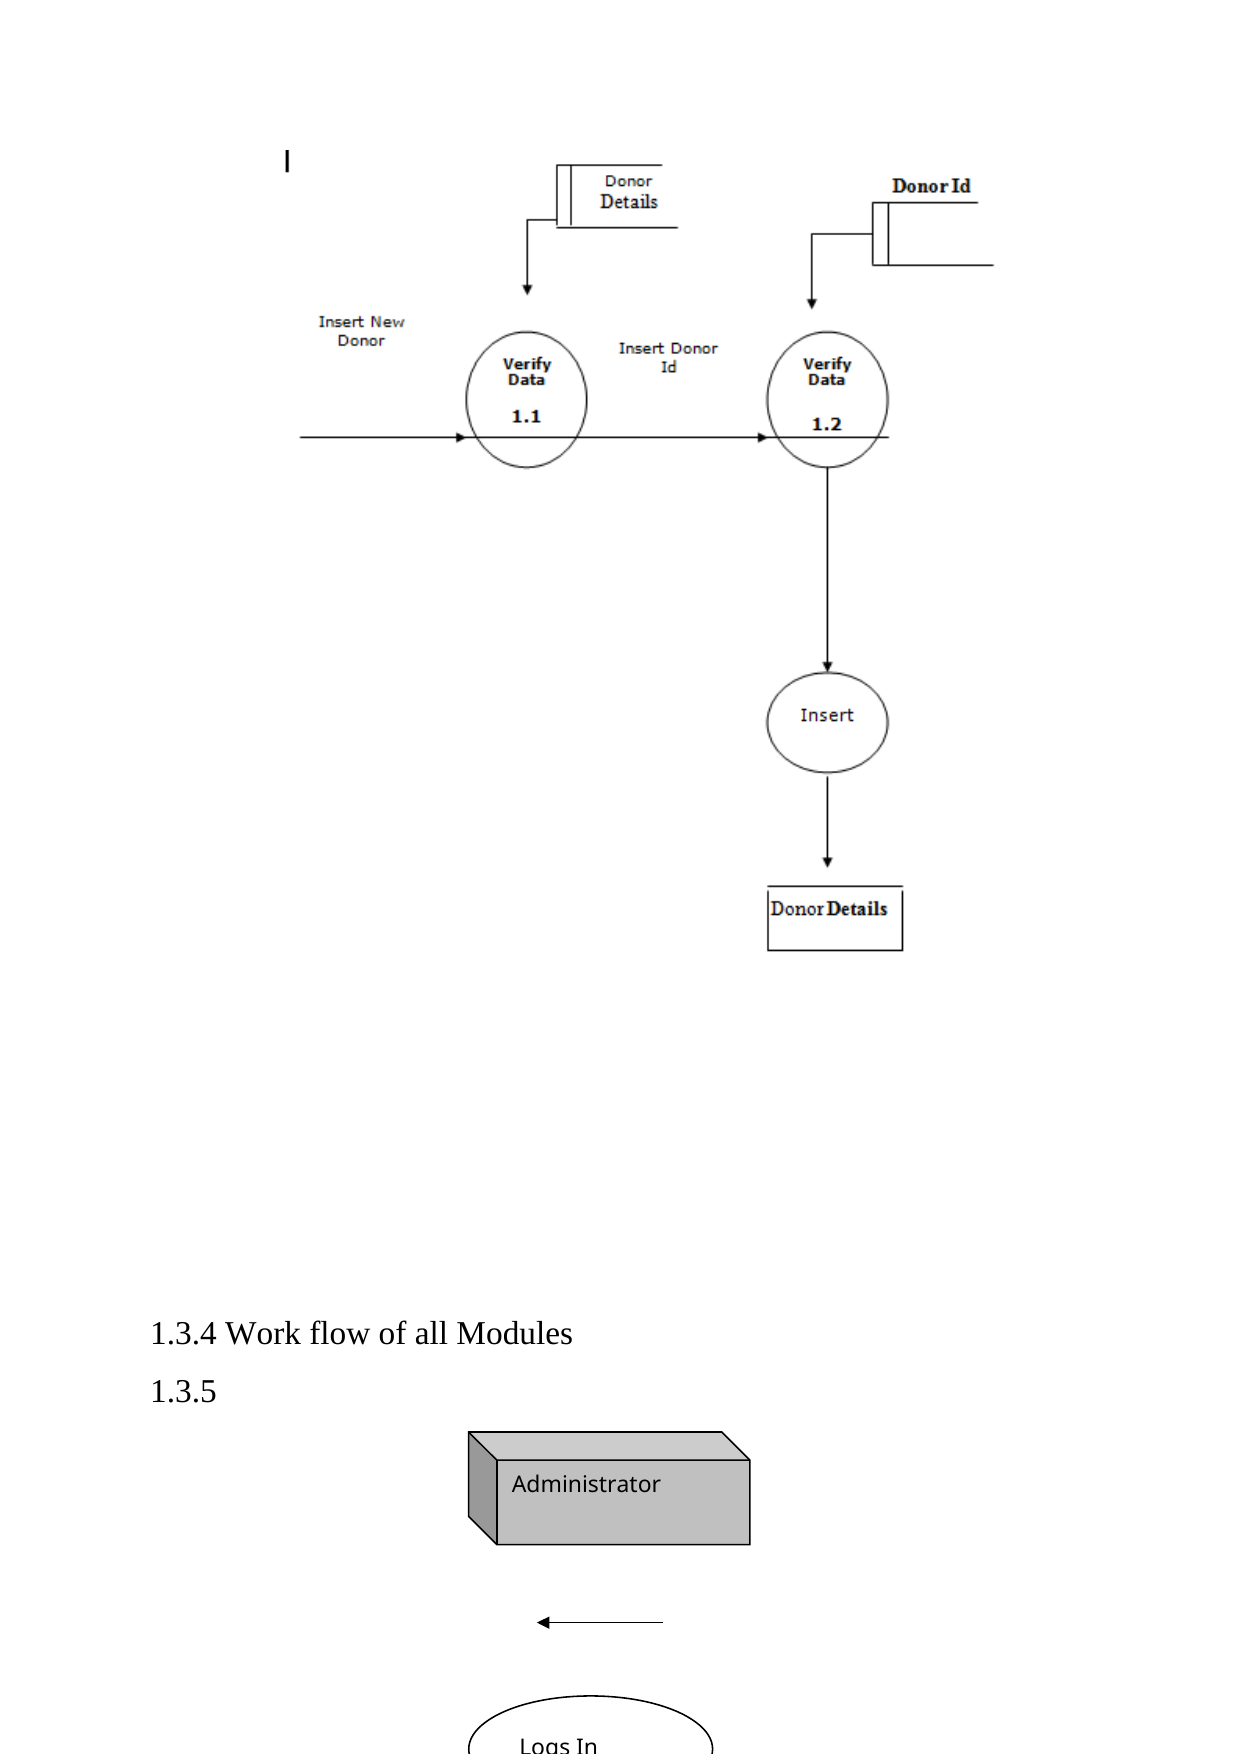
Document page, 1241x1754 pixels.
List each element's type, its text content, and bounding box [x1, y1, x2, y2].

list Work flow of all Modules [150, 1313, 1090, 1352]
picture [225, 150, 1088, 964]
